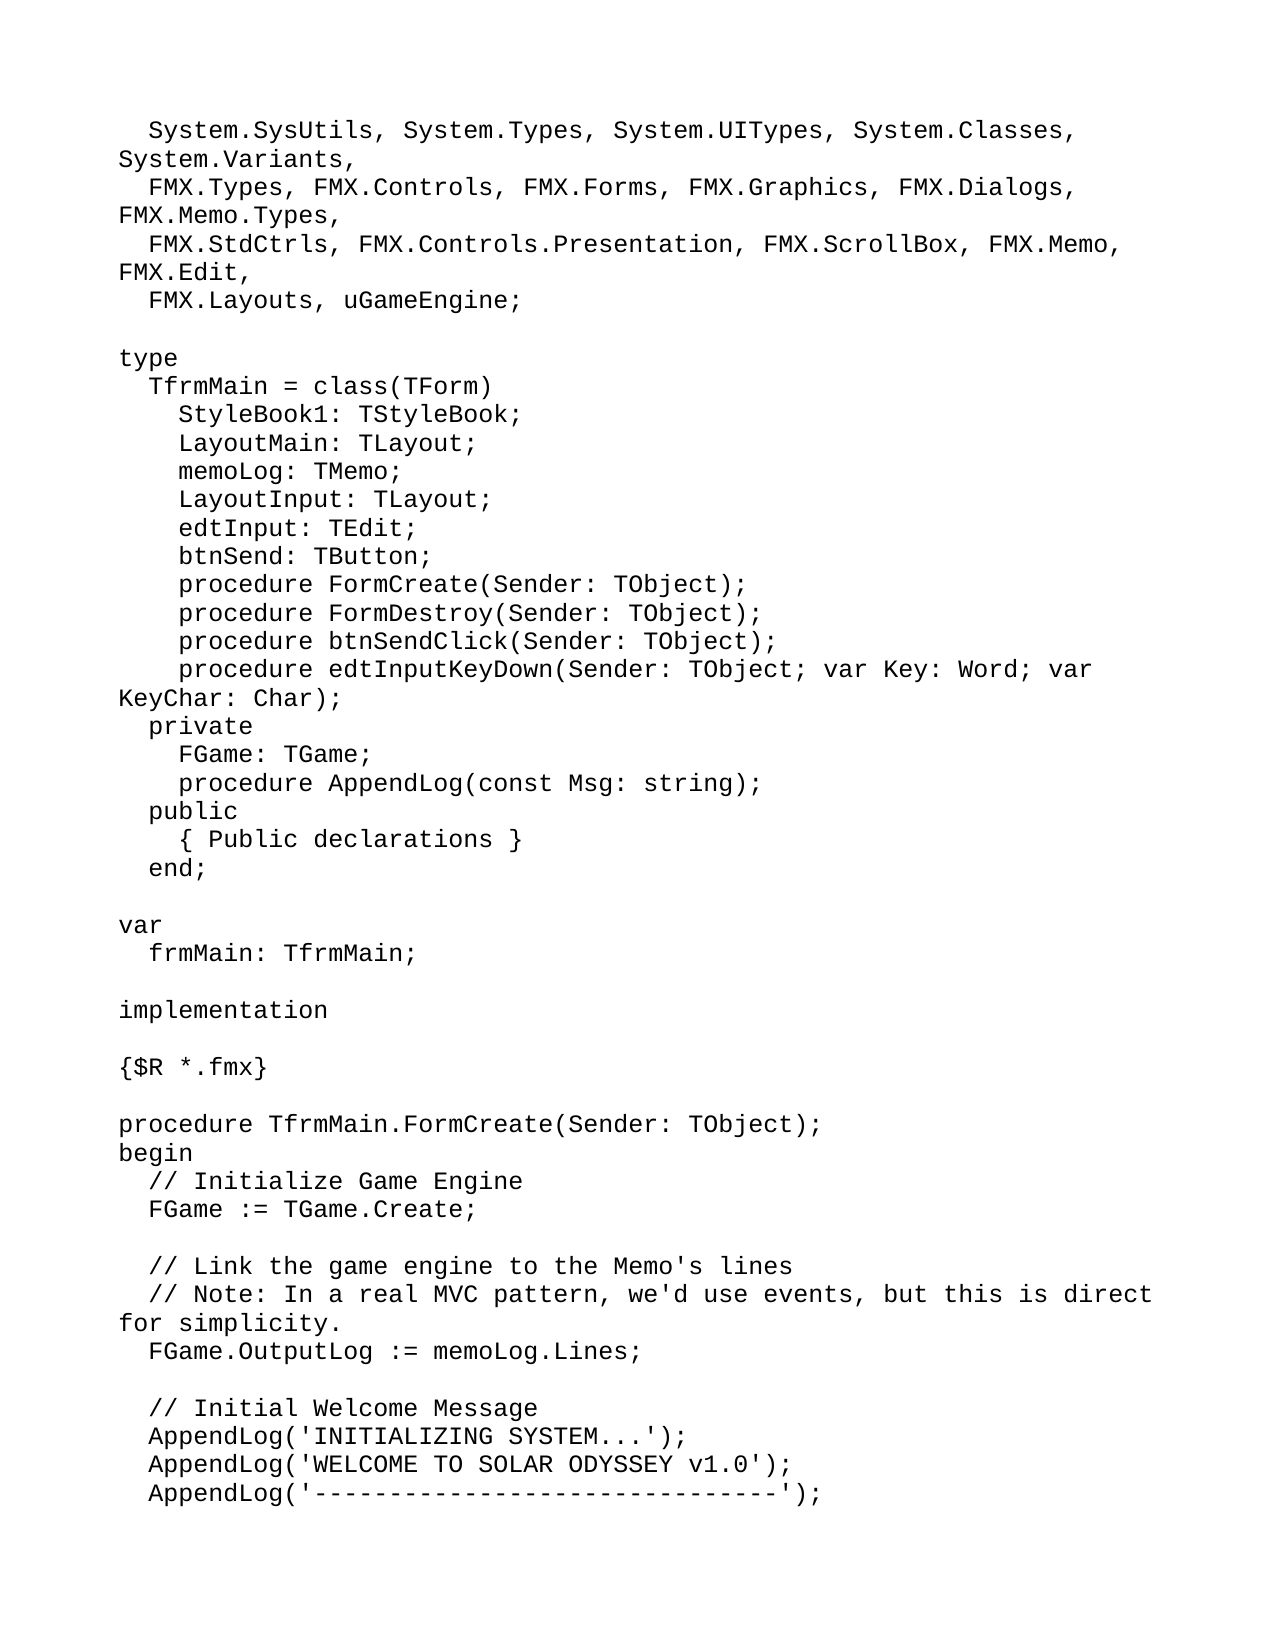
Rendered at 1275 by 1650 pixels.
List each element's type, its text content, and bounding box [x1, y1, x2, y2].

text public [118, 798, 1157, 827]
text AppendLog('INITIALIZING SYSTEM...'); [118, 1423, 1157, 1452]
text var [118, 912, 1157, 941]
text procedure AppendLog(const Msg: string); [118, 770, 1157, 798]
text // Initial Welcome Message [118, 1395, 1157, 1423]
text edtInput: TEdit; [118, 515, 1157, 543]
text end; [118, 855, 1157, 883]
text FMX.Types, FMX.Controls, FMX.Forms, FMX.Graphics, FMX.Dialogs, FMX.Memo.Types, [118, 175, 1157, 231]
text procedure FormDestroy(Sender: TObject); [118, 600, 1157, 628]
text FGame.OutputLog := memoLog.Lines; [118, 1338, 1157, 1367]
text FGame: TGame; [118, 742, 1157, 770]
text // Note: In a real MVC pattern, we'd use events, but this is direct for simplicity. [118, 1282, 1157, 1338]
text AppendLog('WELCOME TO SOLAR ODYSSEY v1.0'); [118, 1452, 1157, 1480]
text System.SysUtils, System.Types, System.UITypes, System.Classes, System.Variants, [118, 118, 1157, 175]
text begin [118, 1140, 1157, 1168]
text procedure edtInputKeyDown(Sender: TObject; var Key: Word; var KeyChar: Char); [118, 657, 1157, 713]
text frmMain: TfrmMain; [118, 941, 1157, 969]
text private [118, 713, 1157, 742]
text FMX.Layouts, uGameEngine; [118, 288, 1157, 316]
text type [118, 345, 1157, 373]
text { Public declarations } [118, 827, 1157, 855]
text FGame := TGame.Create; [118, 1197, 1157, 1225]
text implementation [118, 998, 1157, 1026]
text // Link the game engine to the Memo's lines [118, 1253, 1157, 1282]
text {$R *.fmx} [118, 1055, 1157, 1083]
text LayoutInput: TLayout; [118, 487, 1157, 515]
text StyleBook1: TStyleBook; [118, 402, 1157, 430]
text LayoutMain: TLayout; [118, 430, 1157, 458]
text AppendLog('-------------------------------'); [118, 1480, 1157, 1508]
text FMX.StdCtrls, FMX.Controls.Presentation, FMX.ScrollBox, FMX.Memo, FMX.Edit, [118, 231, 1157, 288]
text // Initialize Game Engine [118, 1168, 1157, 1197]
text procedure btnSendClick(Sender: TObject); [118, 628, 1157, 657]
text TfrmMain = class(TForm) [118, 373, 1157, 402]
text procedure FormCreate(Sender: TObject); [118, 572, 1157, 600]
text memoLog: TMemo; [118, 458, 1157, 487]
text btnSend: TButton; [118, 543, 1157, 572]
text procedure TfrmMain.FormCreate(Sender: TObject); [118, 1112, 1157, 1140]
